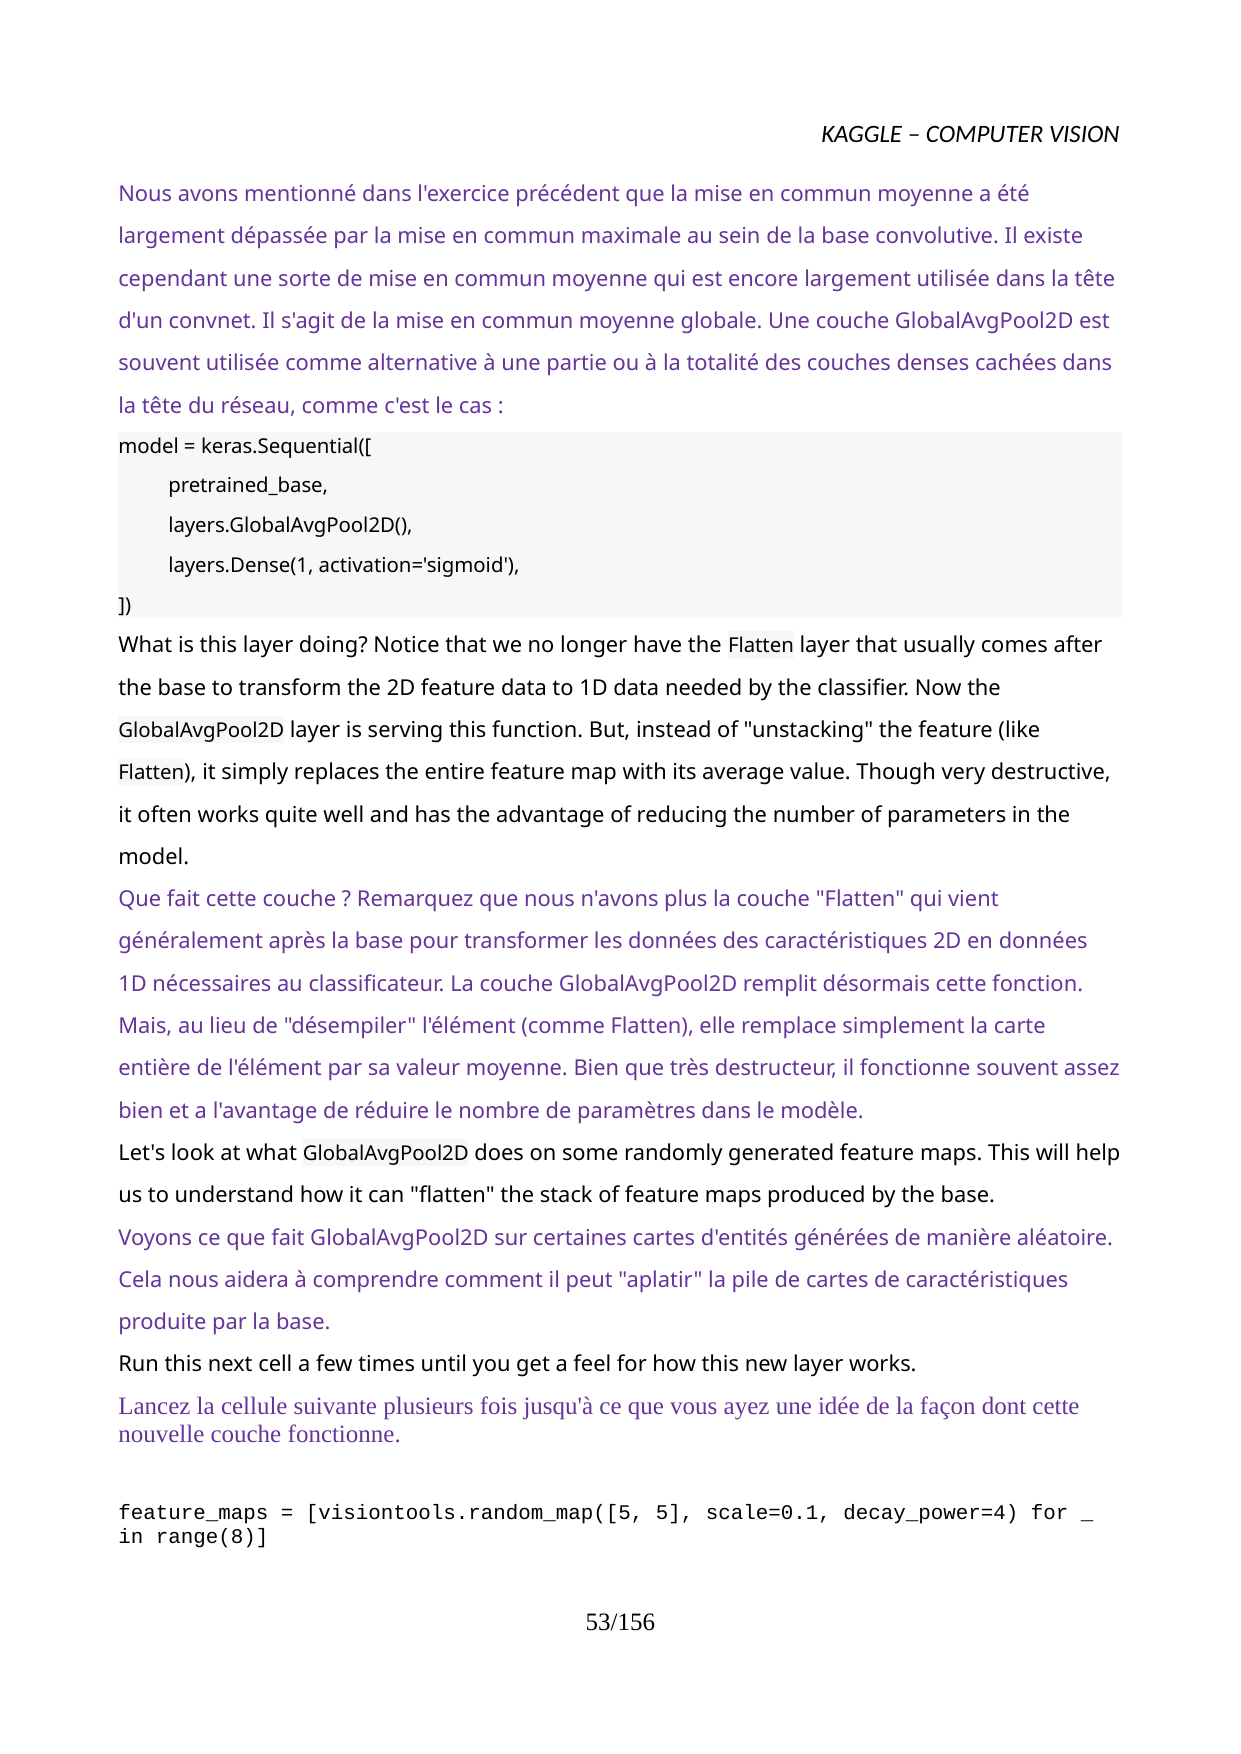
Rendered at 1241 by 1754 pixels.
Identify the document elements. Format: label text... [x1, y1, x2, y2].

text Run this next cell a few times until you get a feel for how this new layer works. [118, 1348, 1122, 1378]
text Lancez la cellule suivante plusieurs fois jusqu'à ce que vous ayez une idée de la façon dont cette nouvelle couche fonctionne. [118, 1391, 1122, 1448]
text layers.Dense(1, activation='sigmoid'), [118, 551, 1122, 578]
text pretrained_base, [118, 471, 1122, 499]
text Nous avons mentionné dans l'exercice précédent que la mise en commun moyenne a été largement dépassée par la mise en commun maximale au sein de la base convolutive. Il existe cependant une sorte de mise en commun moyenne qui est encore largement utilisée dans la tête d'un convnet. Il s'agit de la mise en commun moyenne globale. Une couche GlobalAvgPool2D est souvent utilisée comme alternative à une partie ou à la totalité des couches denses cachées dans la tête du réseau, comme c'est le cas : [118, 178, 1122, 419]
text Let's look at what GlobalAvgPool2D does on some randomly generated feature maps. This will help us to understand how it can "flatten" the stack of feature maps produced by the base. [118, 1137, 1122, 1209]
text Voyons ce que fait GlobalAvgPool2D sur certaines cartes d'entités générées de manière aléatoire. Cela nous aidera à comprendre comment il peut "aplatir" la pile de cartes de caractéristiques produite par la base. [118, 1222, 1122, 1336]
text model = keras.Sequential([ [118, 432, 1122, 459]
text Que fait cette couche ? Remarquez que nous n'avons plus la couche "Flatten" qui vient généralement après la base pour transformer les données des caractéristiques 2D en données 1D nécessaires au classificateur. La couche GlobalAvgPool2D remplit désormais cette fonction. Mais, au lieu de "désempiler" l'élément (comme Flatten), elle remplace simplement la carte entière de l'élément par sa valeur moyenne. Bien que très destructeur, il fonctionne souvent assez bien et a l'avantage de réduire le nombre de paramètres dans le modèle. [118, 883, 1122, 1124]
text layers.GlobalAvgPool2D(), [118, 511, 1122, 539]
text feature_maps = [visiontools.random_map([5, 5], scale=0.1, decay_power=4) for _ in range(8)] [118, 1502, 1122, 1549]
text ]) [118, 590, 1122, 618]
text What is this layer doing? Notice that we no longer have the Flatten layer that usually comes after the base to transform the 2D feature data to 1D data needed by the classifier. Now the GlobalAvgPool2D layer is serving this function. But, instead of "unstacking" the feature (like Flatten), it simply replaces the entire feature map with its average value. Though very destructive, it often works quite well and has the advantage of reducing the number of parameters in the model. [118, 629, 1122, 871]
